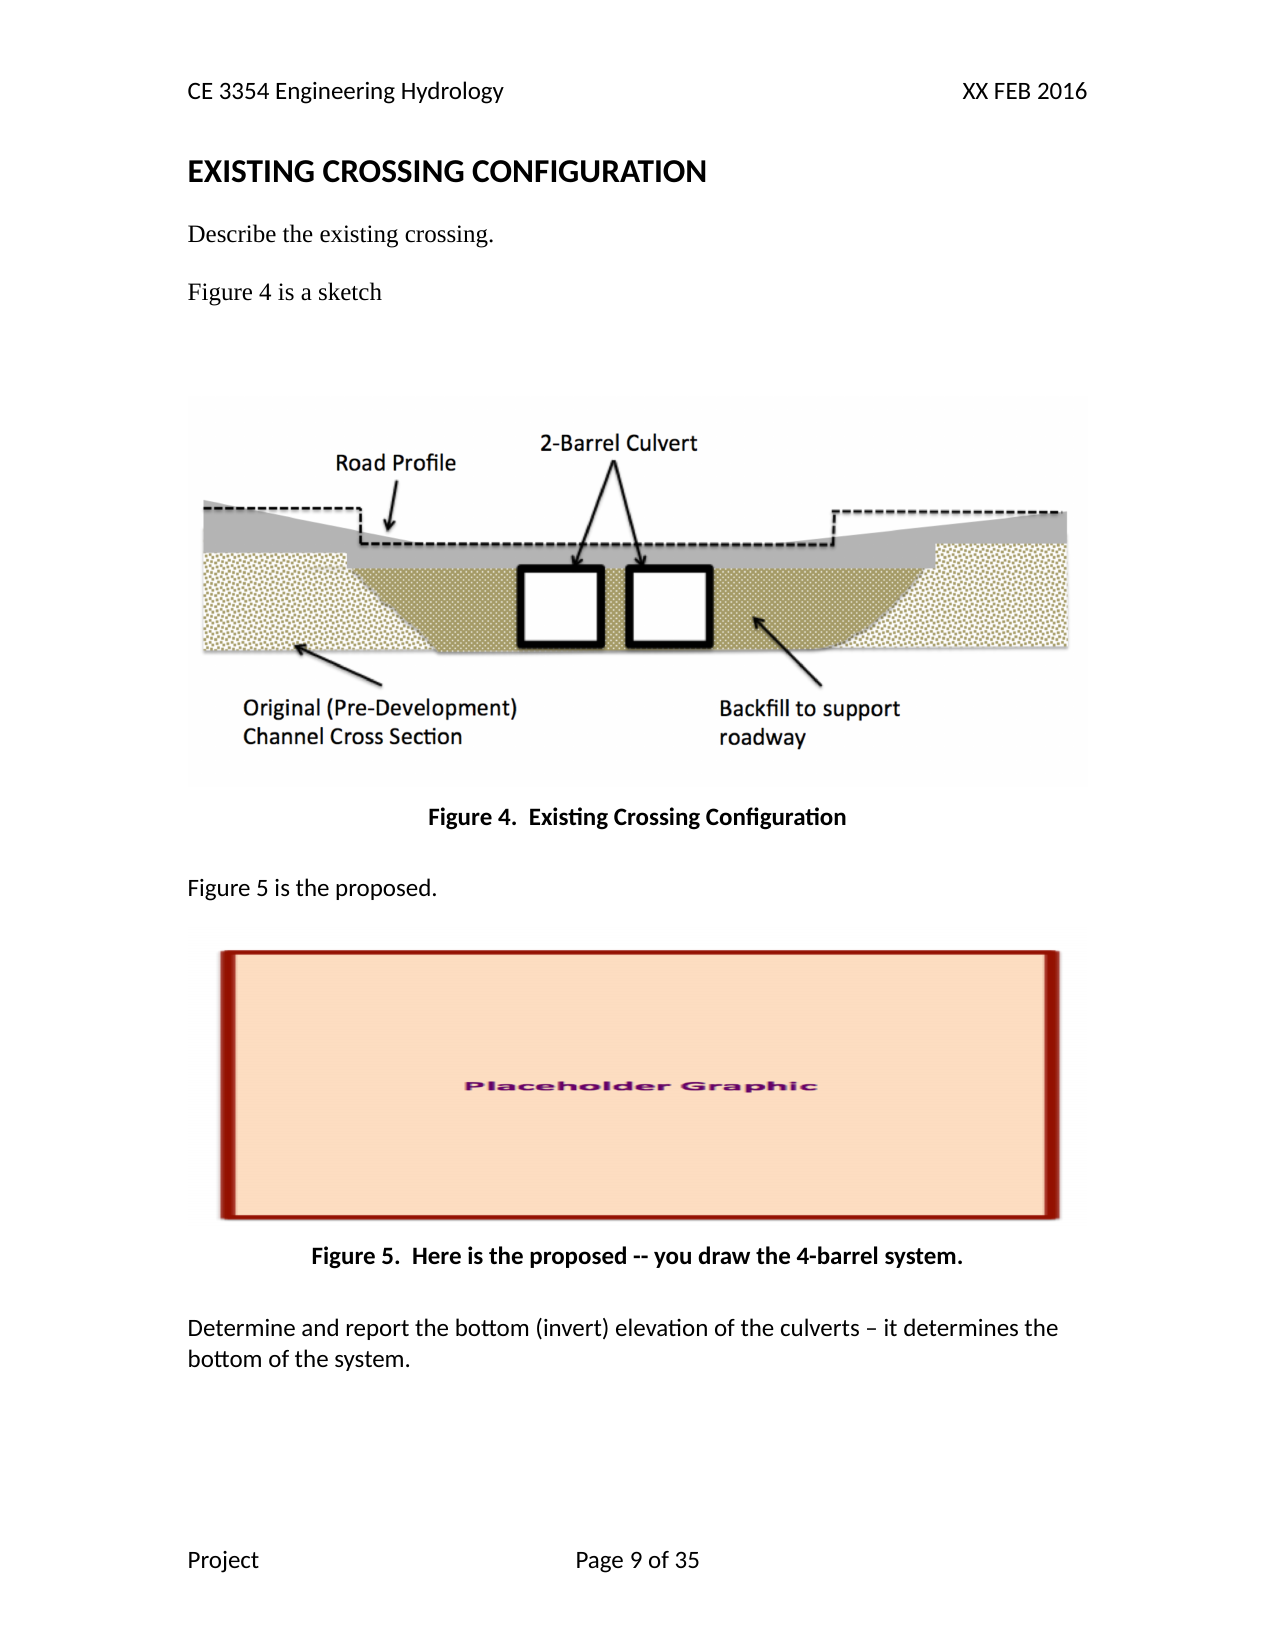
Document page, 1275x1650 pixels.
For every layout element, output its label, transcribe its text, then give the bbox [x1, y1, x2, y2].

picture [187, 396, 1088, 787]
picture [187, 927, 1088, 1228]
text Determine and report the bottom (invert) elevation of the culverts – it determines the bottom of the system. [187, 1312, 1087, 1373]
text Figure 4. Existing Crossing Configuration [187, 801, 1087, 831]
text Figure 4 is a sketch [187, 277, 1087, 306]
text Figure 5. Here is the proposed -- you draw the 4-barrel system. [187, 1240, 1087, 1271]
text EXISTING CROSSING CONFIGURATION [187, 150, 1087, 191]
text Figure 5 is the proposed. [187, 872, 1087, 903]
text Describe the existing crossing. [187, 219, 1087, 248]
